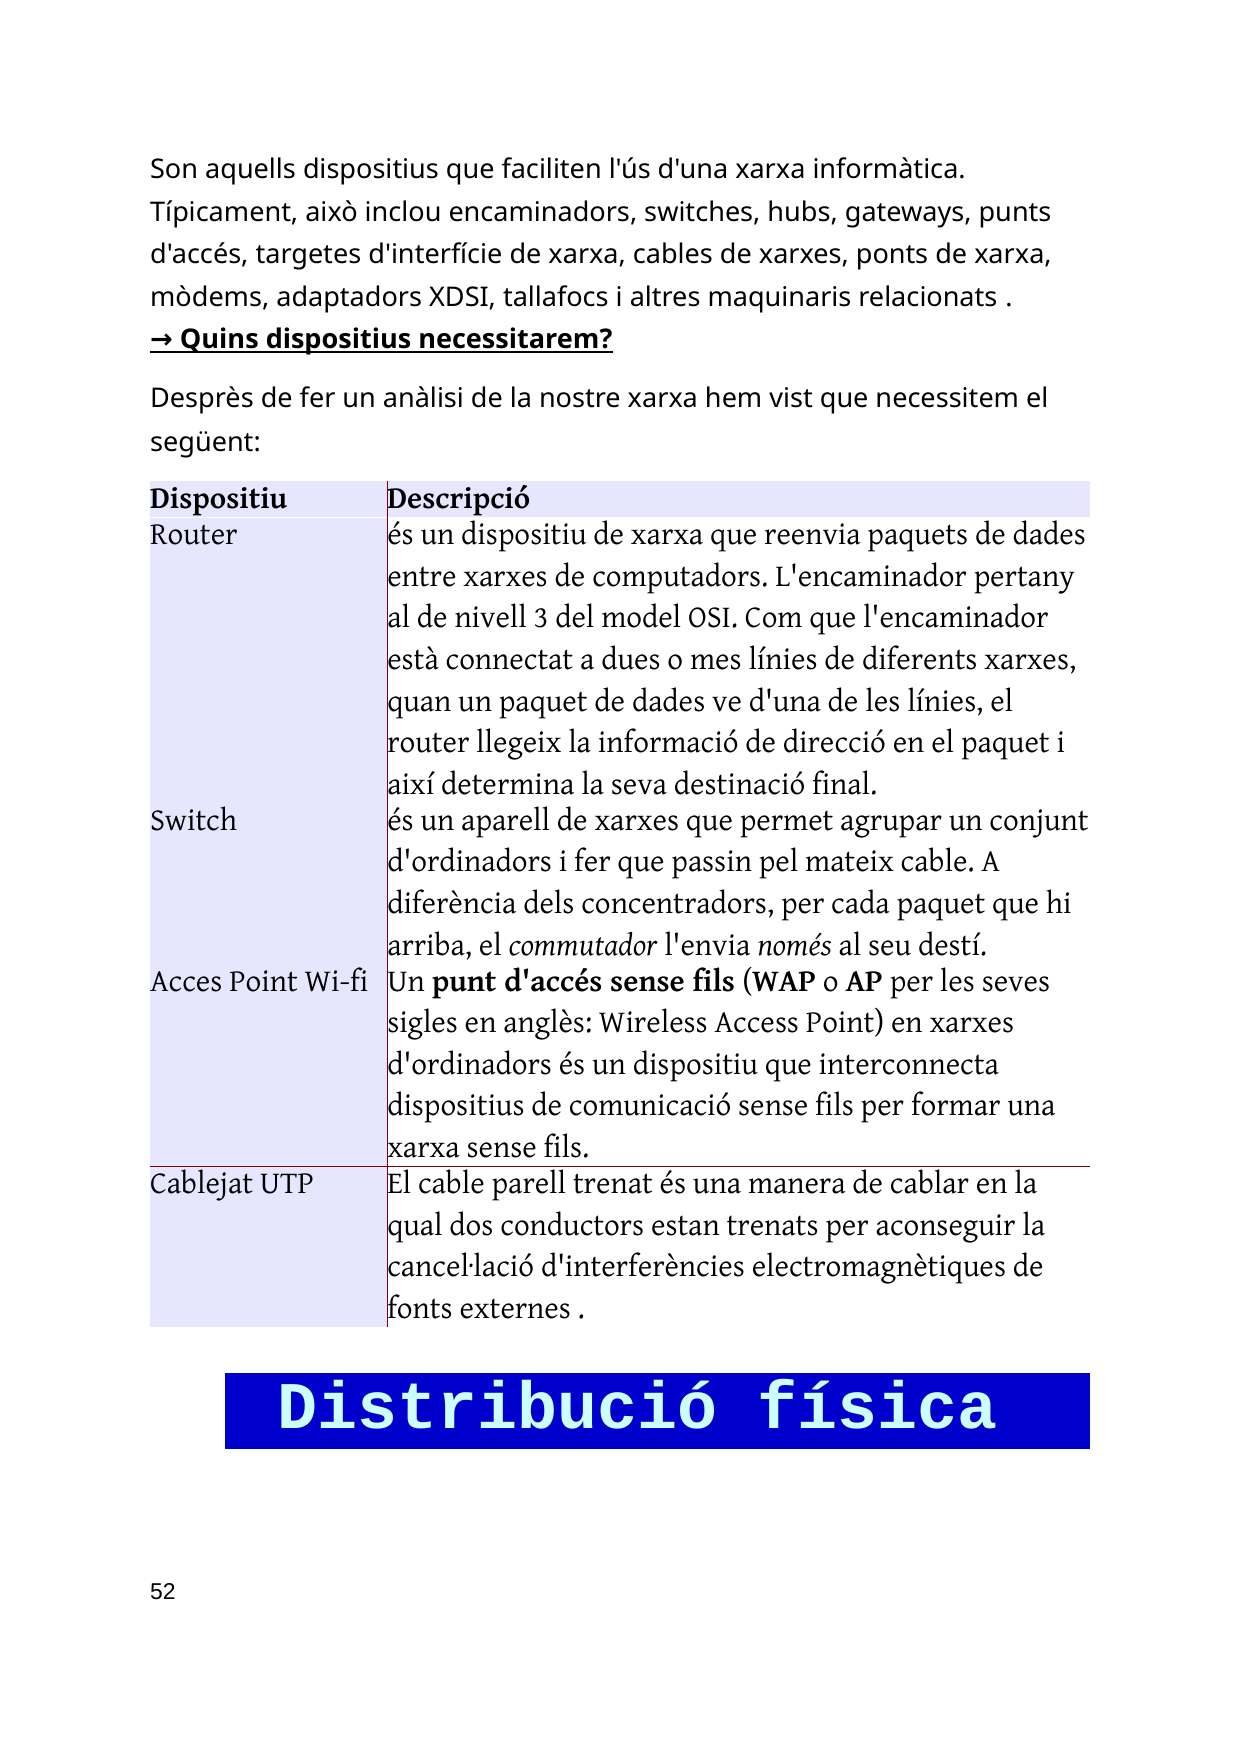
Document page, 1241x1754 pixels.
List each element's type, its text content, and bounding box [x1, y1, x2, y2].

table_cell Switch [150, 803, 387, 964]
table_cell Un punt d'accés sense fils (WAP o AP per les seves sigles en anglès: Wireless Access Point) en xarxes d'ordinadors és un dispositiu que interconnecta dispositius de comunicació sense fils per formar una xarxa sense fils. [388, 964, 1090, 1166]
table_header Dispositiu [150, 481, 387, 517]
text → Quins dispositius necessitarem? [150, 319, 1090, 356]
table_cell El cable parell trenat és una manera de cablar en la qual dos conductors estan trenats per aconseguir la cancel·lació d'interferències electromagnètiques de fonts externes . [388, 1167, 1090, 1327]
table_cell Acces Point Wi-fi [150, 964, 387, 1166]
text Son aquells dispositius que faciliten l'ús d'una xarxa informàtica. Típicament, això inclou encaminadors, switches, hubs, gateways, punts d'accés, targetes d'interfície de xarxa, cables de xarxes, ponts de xarxa, mòdems, adaptadors XDSI, tallafocs i altres maquinaris relacionats . [150, 150, 1090, 314]
table_cell és un aparell de xarxes que permet agrupar un conjunt d'ordinadors i fer que passin pel mateix cable. A diferència dels concentradors, per cada paquet que hi arriba, el commutador l'envia només al seu destí. [388, 803, 1090, 964]
text Distribució física [225, 1373, 1090, 1449]
table_header Descripció [388, 481, 1090, 517]
table_cell és un dispositiu de xarxa que reenvia paquets de dades entre xarxes de computadors. L'encaminador pertany al de nivell 3 del model OSI. Com que l'encaminador està connectat a dues o mes línies de diferents xarxes, quan un paquet de dades ve d'una de les línies, el router llegeix la informació de direcció en el paquet i així determina la seva destinació final. [388, 518, 1090, 803]
text Desprès de fer un anàlisi de la nostre xarxa hem vist que necessitem el següent: [150, 378, 1090, 459]
table_cell Router [150, 518, 387, 803]
table_cell Cablejat UTP [150, 1167, 387, 1327]
